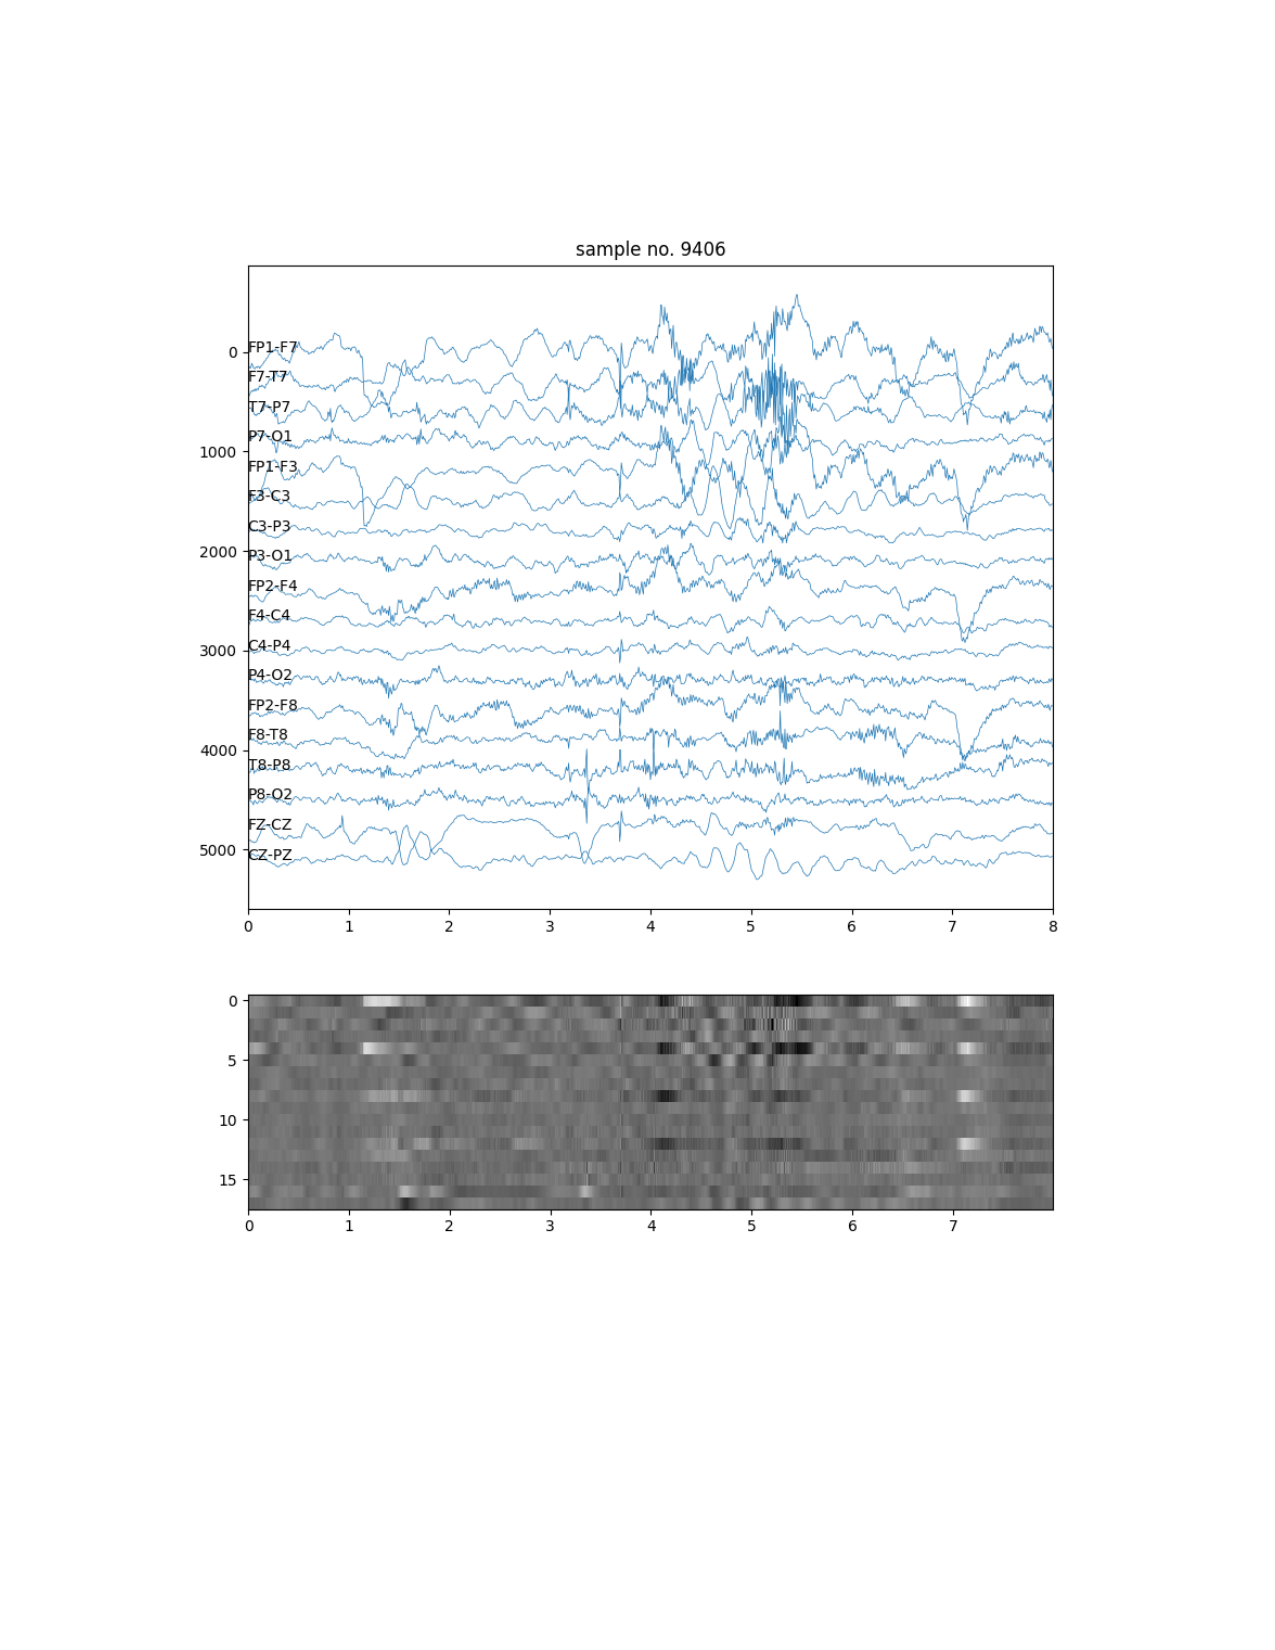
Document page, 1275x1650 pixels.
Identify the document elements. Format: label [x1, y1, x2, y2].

picture [118, 118, 1157, 1344]
